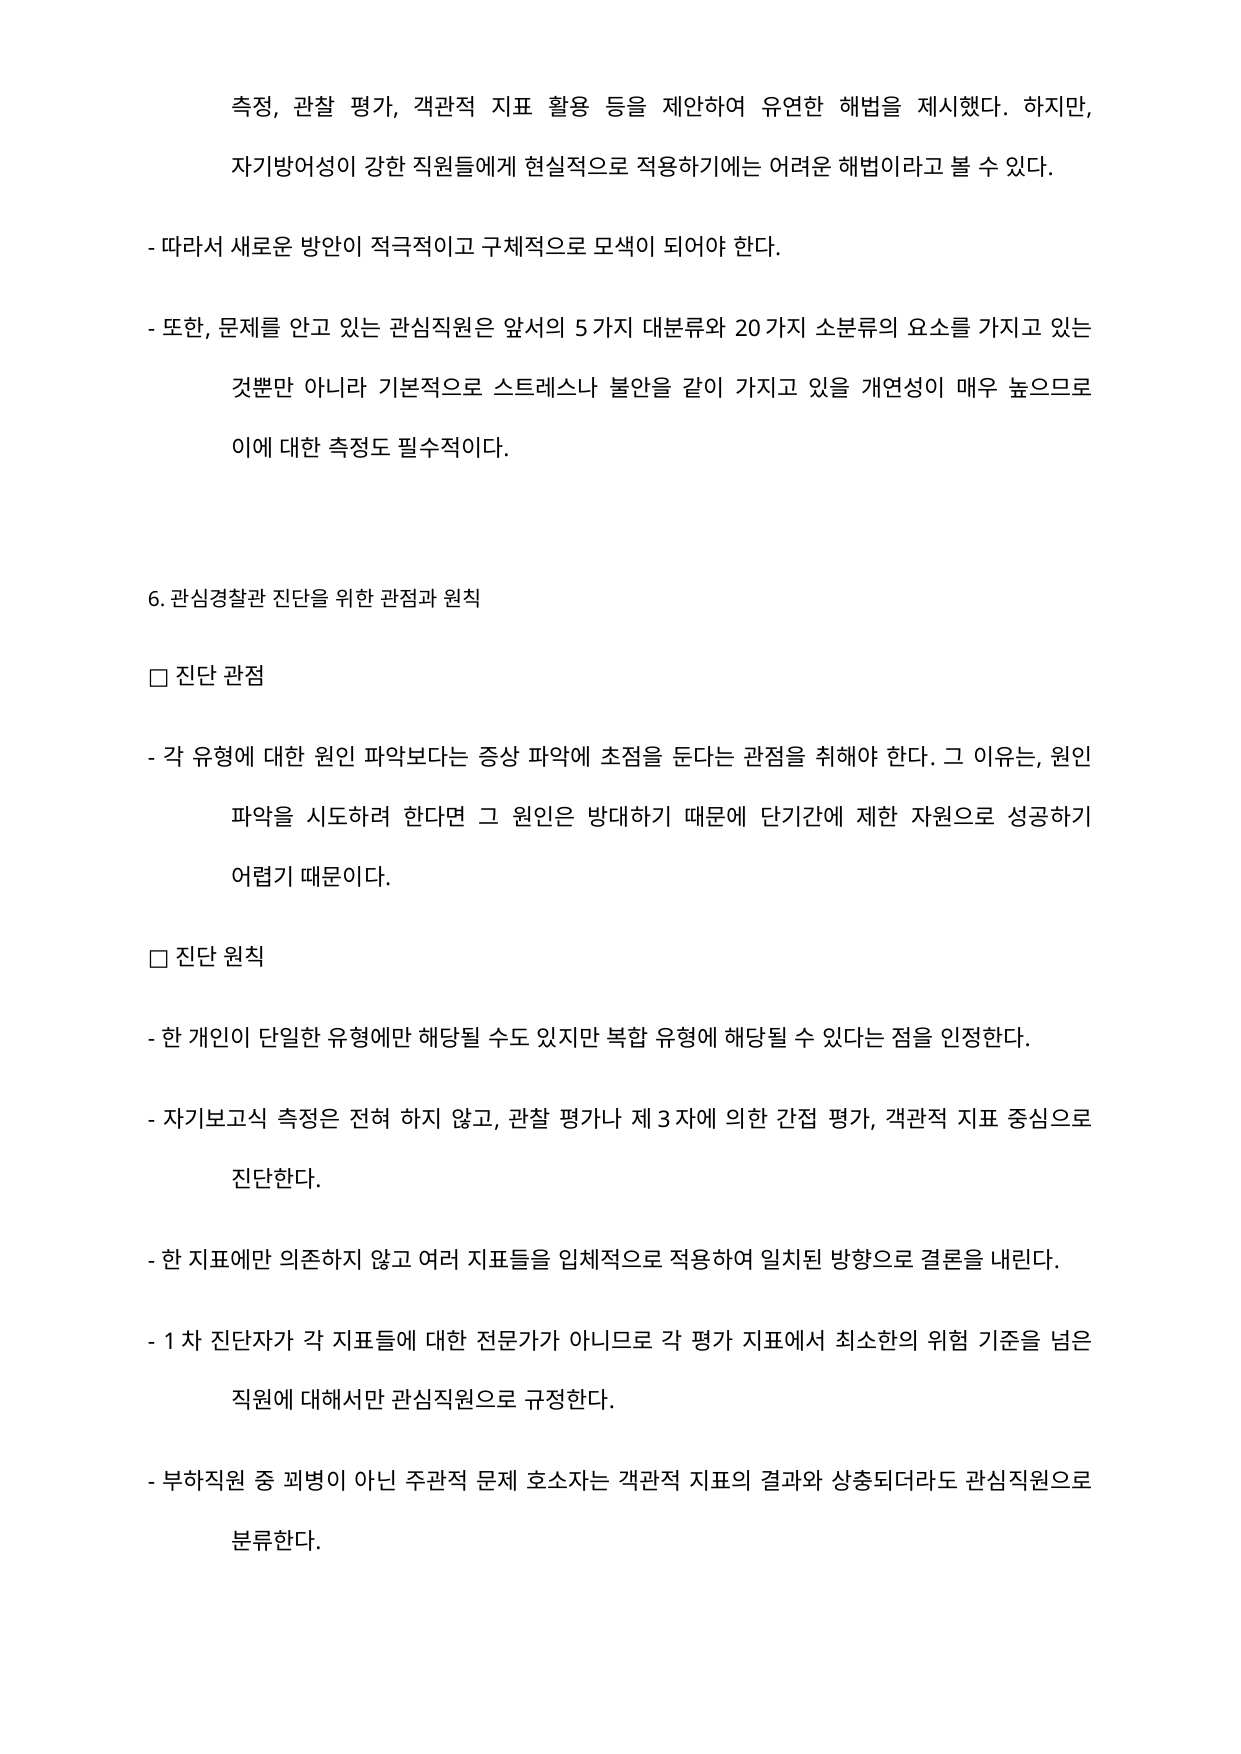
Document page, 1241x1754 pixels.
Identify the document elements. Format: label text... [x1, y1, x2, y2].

text □ 진단 원칙 [148, 939, 1093, 973]
text - 자기보고식 측정은 전혀 하지 않고, 관찰 평가나 제3자에 의한 간접 평가, 객관적 지표 중심으로 진단한다. [148, 1101, 1093, 1194]
text - 한 지표에만 의존하지 않고 여러 지표들을 입체적으로 적용하여 일치된 방향으로 결론을 내린다. [148, 1242, 1093, 1275]
text - 한 개인이 단일한 유형에만 해당될 수도 있지만 복합 유형에 해당될 수 있다는 점을 인정한다. [148, 1020, 1093, 1053]
text - 따라서 새로운 방안이 적극적이고 구체적으로 모색이 되어야 한다. [148, 229, 1093, 263]
text 측정, 관찰 평가, 객관적 지표 활용 등을 제안하여 유연한 해법을 제시했다. 하지만, 자기방어성이 강한 직원들에게 현실적으로 적용하기에는 어려운 해법이라고 볼 수 있다. [148, 88, 1093, 182]
text - 각 유형에 대한 원인 파악보다는 증상 파악에 초점을 둔다는 관점을 취해야 한다. 그 이유는, 원인 파악을 시도하려 한다면 그 원인은 방대하기 때문에 단기간에 제한 자원으로 성공하기 어렵기 때문이다. [148, 739, 1093, 892]
text □ 진단 관점 [148, 658, 1093, 691]
text - 또한, 문제를 안고 있는 관심직원은 앞서의 5가지 대분류와 20가지 소분류의 요소를 가지고 있는 것뿐만 아니라 기본적으로 스트레스나 불안을 같이 가지고 있을 개연성이 매우 높으므로 이에 대한 측정도 필수적이다. [148, 310, 1093, 463]
text 6. 관심경찰관 진단을 위한 관점과 원칙 [148, 583, 1093, 613]
text - 부하직원 중 꾀병이 아닌 주관적 문제 호소자는 객관적 지표의 결과와 상충되더라도 관심직원으로 분류한다. [148, 1463, 1093, 1556]
text - 1차 진단자가 각 지표들에 대한 전문가가 아니므로 각 평가 지표에서 최소한의 위험 기준을 넘은 직원에 대해서만 관심직원으로 규정한다. [148, 1322, 1093, 1416]
